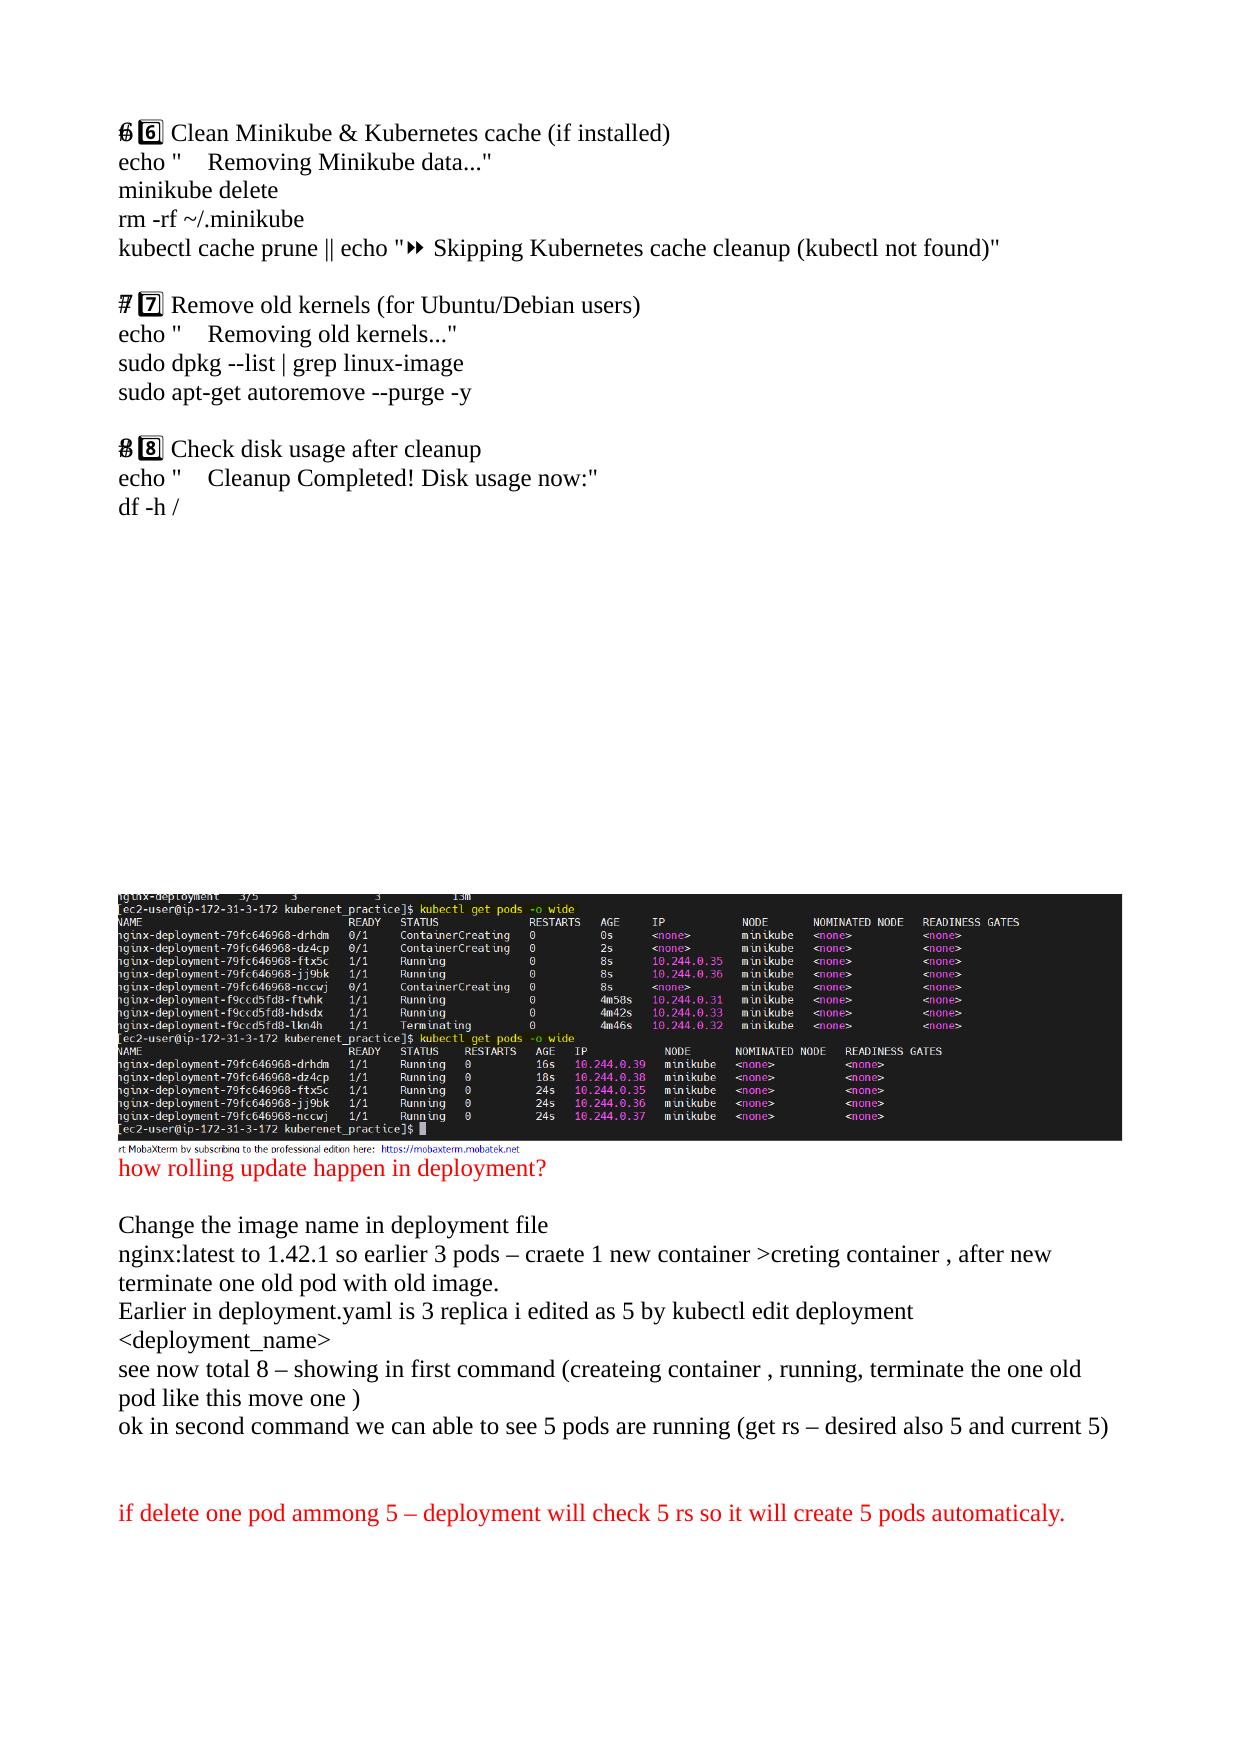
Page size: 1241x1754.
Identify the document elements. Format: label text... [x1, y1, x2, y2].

text sudo dpkg --list | grep linux-image [118, 348, 1122, 377]
text echo "🔥 Removing Minikube data..." [118, 147, 1122, 176]
text # 7️⃣ Remove old kernels (for Ubuntu/Debian users) [118, 291, 1122, 319]
text how rolling update happen in deployment? Change the image name in deployment file nginx:latest to 1.42.1 so earlier 3 pods – craete 1 new container >creting container , after new terminate one old pod with old image. Earlier in deployment.yaml is 3 replica i edited as 5 by kubectl edit deployment <deployment_name> see now total 8 – showing in first command (createing container , running, terminate the one old pod like this move one ) ok in second command we can able to see 5 pods are running (get rs – desired also 5 and current 5) if delete one pod ammong 5 – deployment will check 5 rs so it will create 5 pods automaticaly. [118, 1153, 1122, 1613]
text # 6️⃣ Clean Minikube & Kubernetes cache (if installed) [118, 118, 1122, 147]
text kubectl cache prune || echo "⏩ Skipping Kubernetes cache cleanup (kubectl not found)" [118, 233, 1122, 262]
text # 8️⃣ Check disk usage after cleanup [118, 434, 1122, 463]
text echo "🔄 Removing old kernels..." [118, 319, 1122, 348]
text df -h / [118, 492, 1122, 578]
text rm -rf ~/.minikube [118, 204, 1122, 233]
picture [118, 894, 1123, 1153]
text echo "✅ Cleanup Completed! Disk usage now:" [118, 463, 1122, 492]
text minikube delete [118, 176, 1122, 204]
text sudo apt-get autoremove --purge -y [118, 377, 1122, 406]
